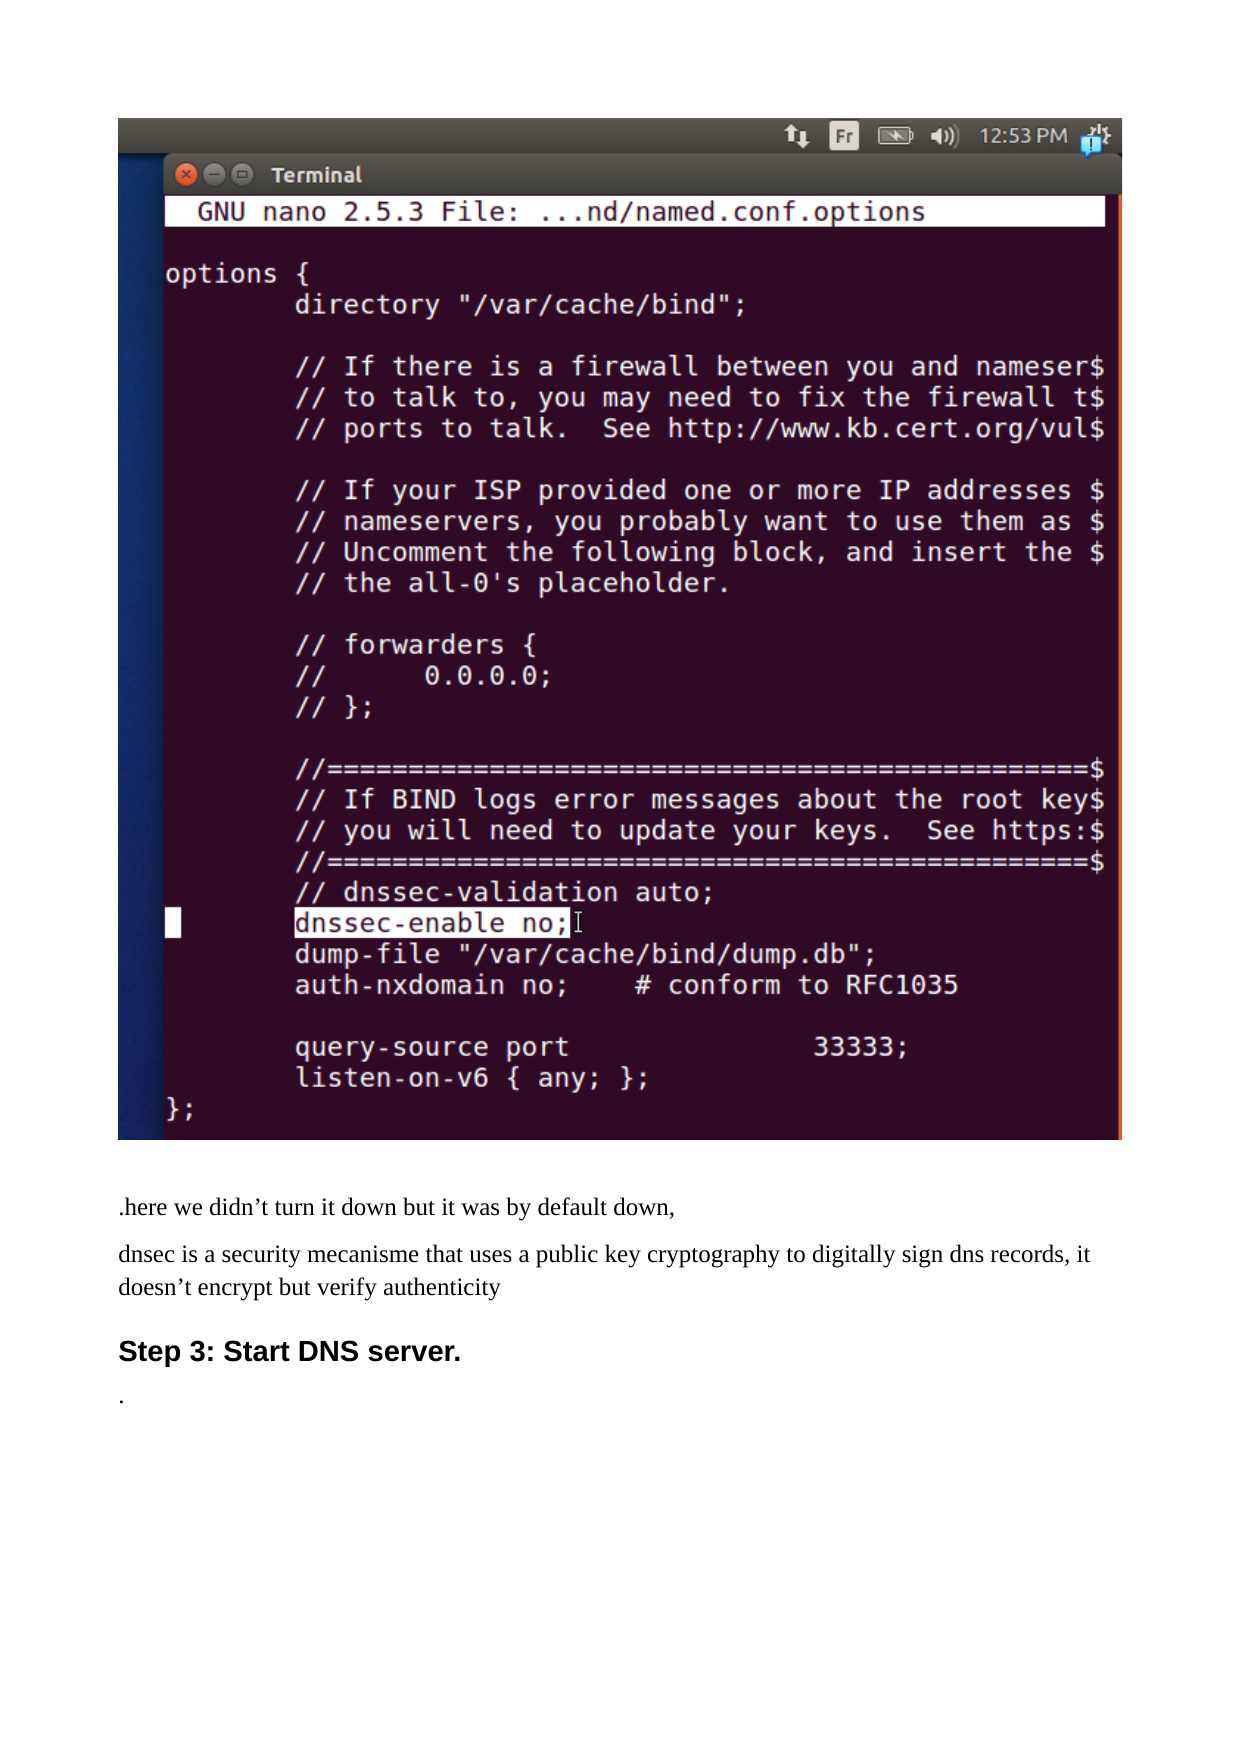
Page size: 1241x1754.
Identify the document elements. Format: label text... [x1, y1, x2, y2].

text .here we didn’t turn it down but it was by default down, [118, 1192, 1122, 1220]
picture [118, 118, 1123, 1140]
text dnsec is a security mecanisme that uses a public key cryptography to digitally sign dns records, it doesn’t encrypt but verify authenticity [118, 1239, 1122, 1301]
text . [118, 1380, 1122, 1409]
subtitle Step 3: Start DNS server. [118, 1334, 1122, 1368]
